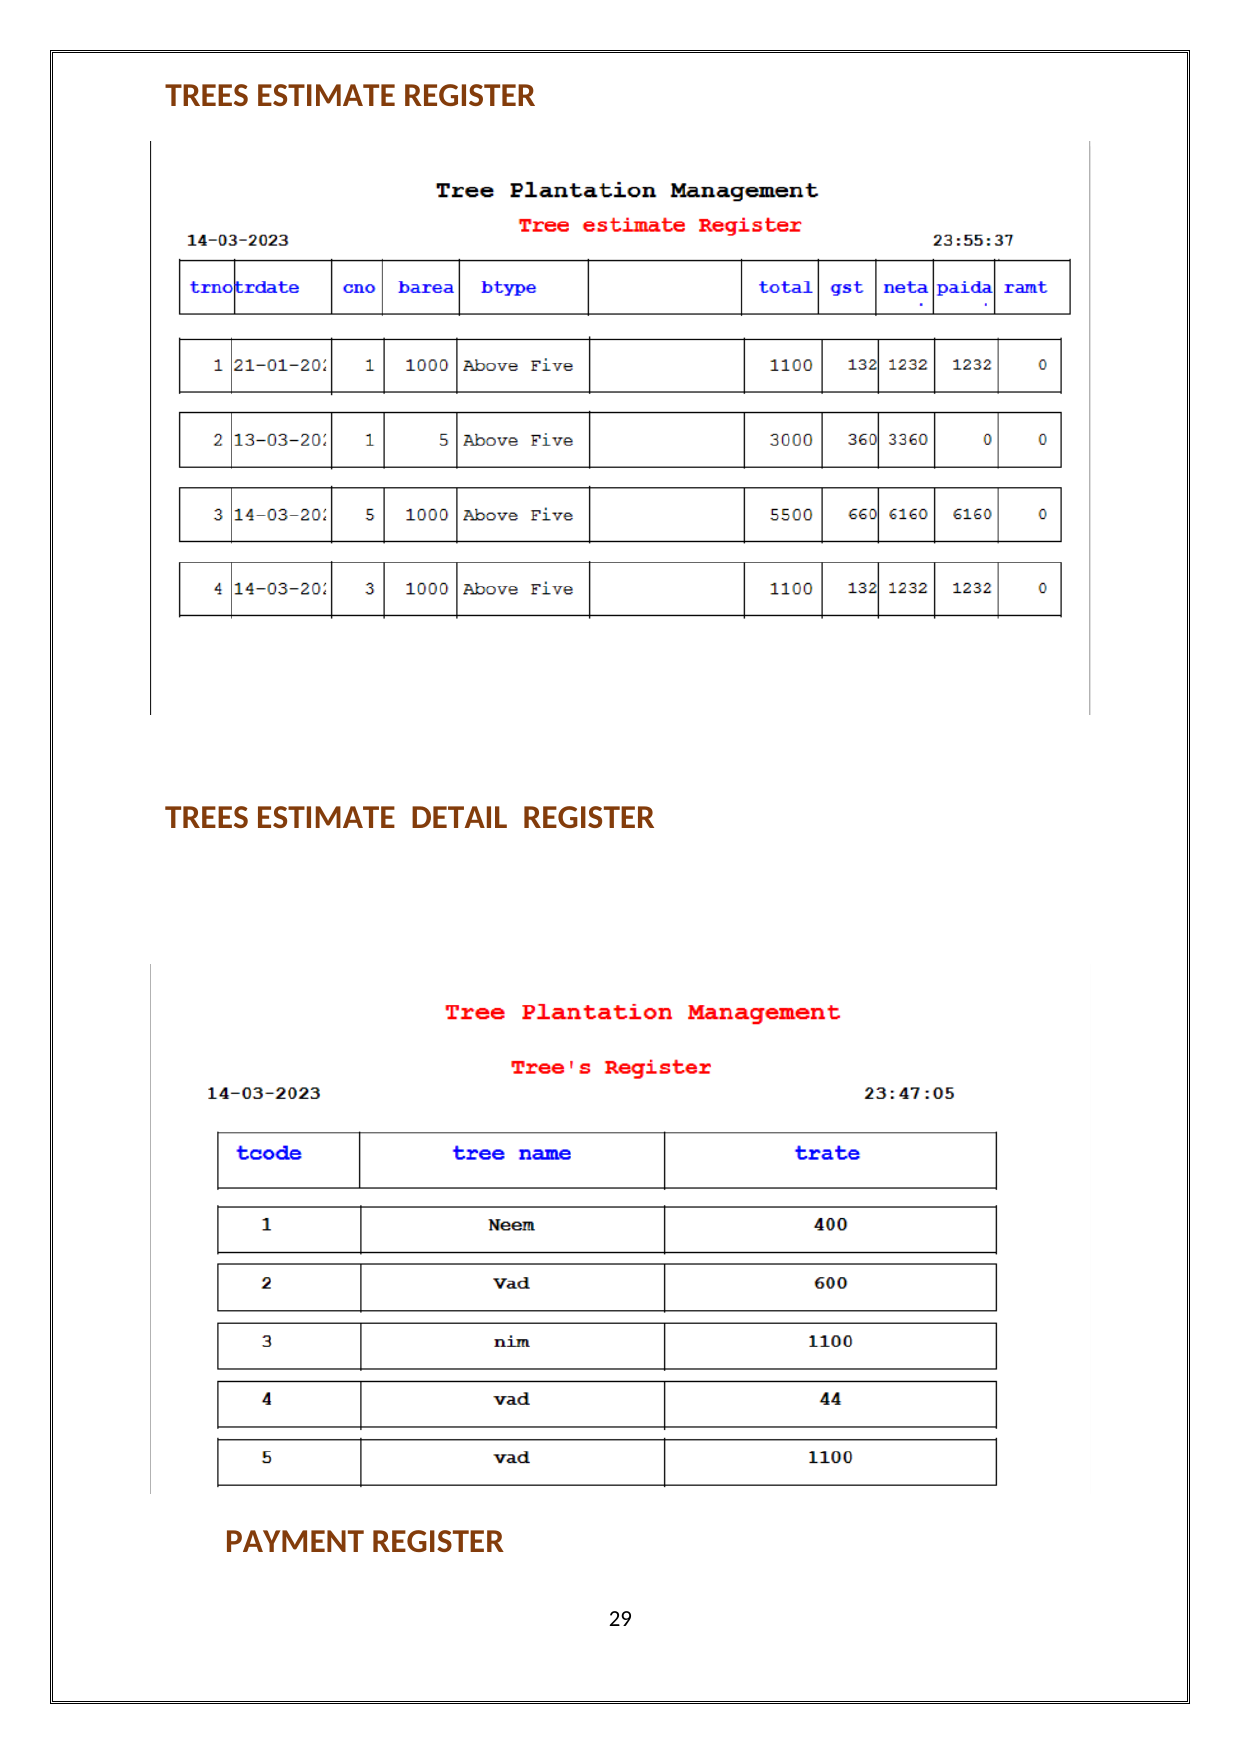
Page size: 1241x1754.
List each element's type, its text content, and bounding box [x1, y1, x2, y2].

text PAYMENT REGISTER [150, 1520, 1090, 1561]
text TREES ESTIMATE DETAIL REGISTER [150, 796, 1090, 837]
text TREES ESTIMATE REGISTER [150, 74, 1090, 114]
